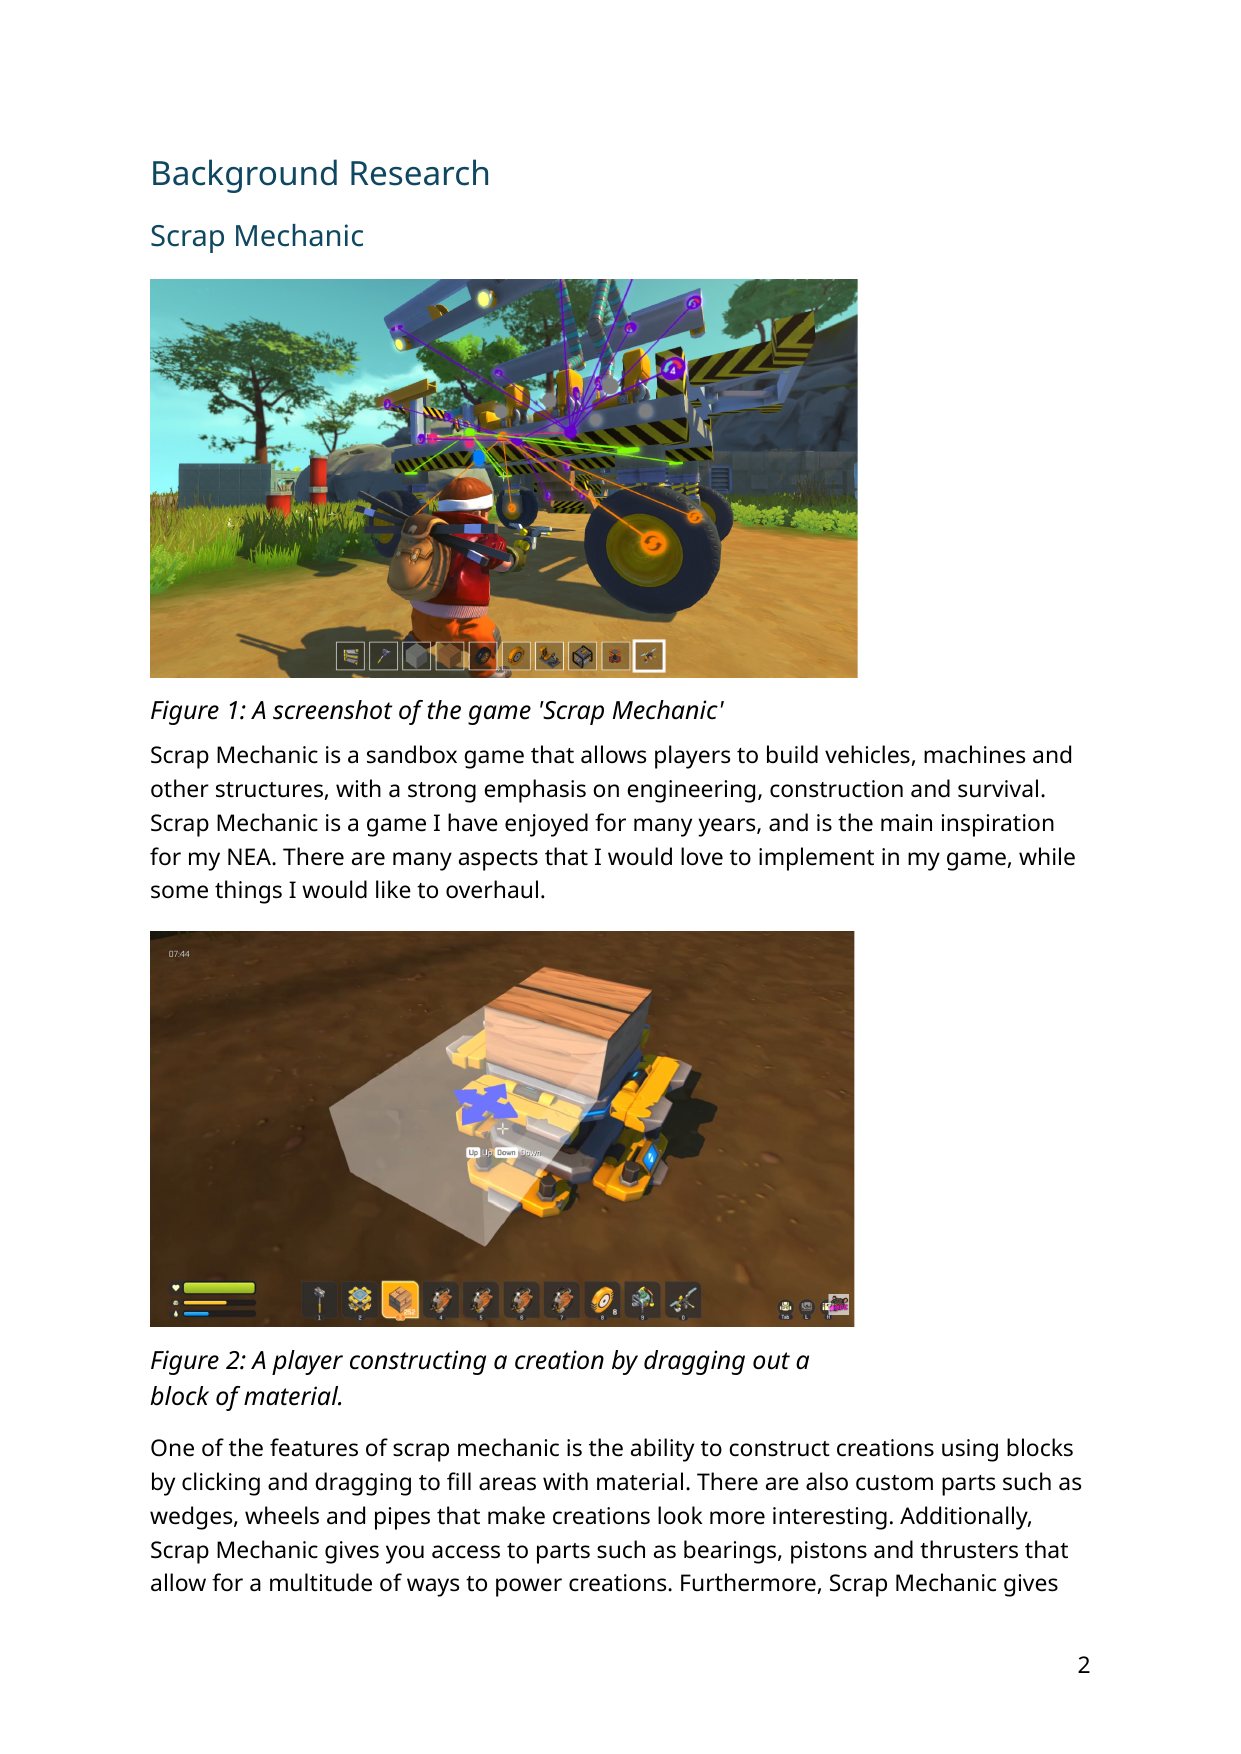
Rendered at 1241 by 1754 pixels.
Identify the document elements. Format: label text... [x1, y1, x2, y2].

text Scrap Mechanic is a sandbox game that allows players to build vehicles, machines and other structures, with a strong emphasis on engineering, construction and survival. Scrap Mechanic is a game I have enjoyed for many years, and is the main inspiration for my NEA. There are many aspects that I would love to implement in my game, while some things I would like to overhaul. [150, 739, 1090, 906]
text Figure 2: A player constructing a creation by dragging out a block of material. [150, 1327, 854, 1413]
picture [150, 931, 855, 1327]
text Figure 1: A screenshot of the game 'Scrap Mechanic' [150, 678, 857, 726]
subtitle Scrap Mechanic [150, 216, 1090, 255]
subtitle Background Research [150, 150, 1090, 195]
text One of the features of scrap mechanic is the ability to construct creations using blocks by clicking and dragging to fill areas with material. There are also custom parts such as wedges, wheels and pipes that make creations look more interesting. Additionally, Scrap Mechanic gives you access to parts such as bearings, pistons and thrusters that allow for a multitude of ways to power creations. Furthermore, Scrap Mechanic gives [150, 1432, 1090, 1598]
picture [150, 279, 858, 678]
